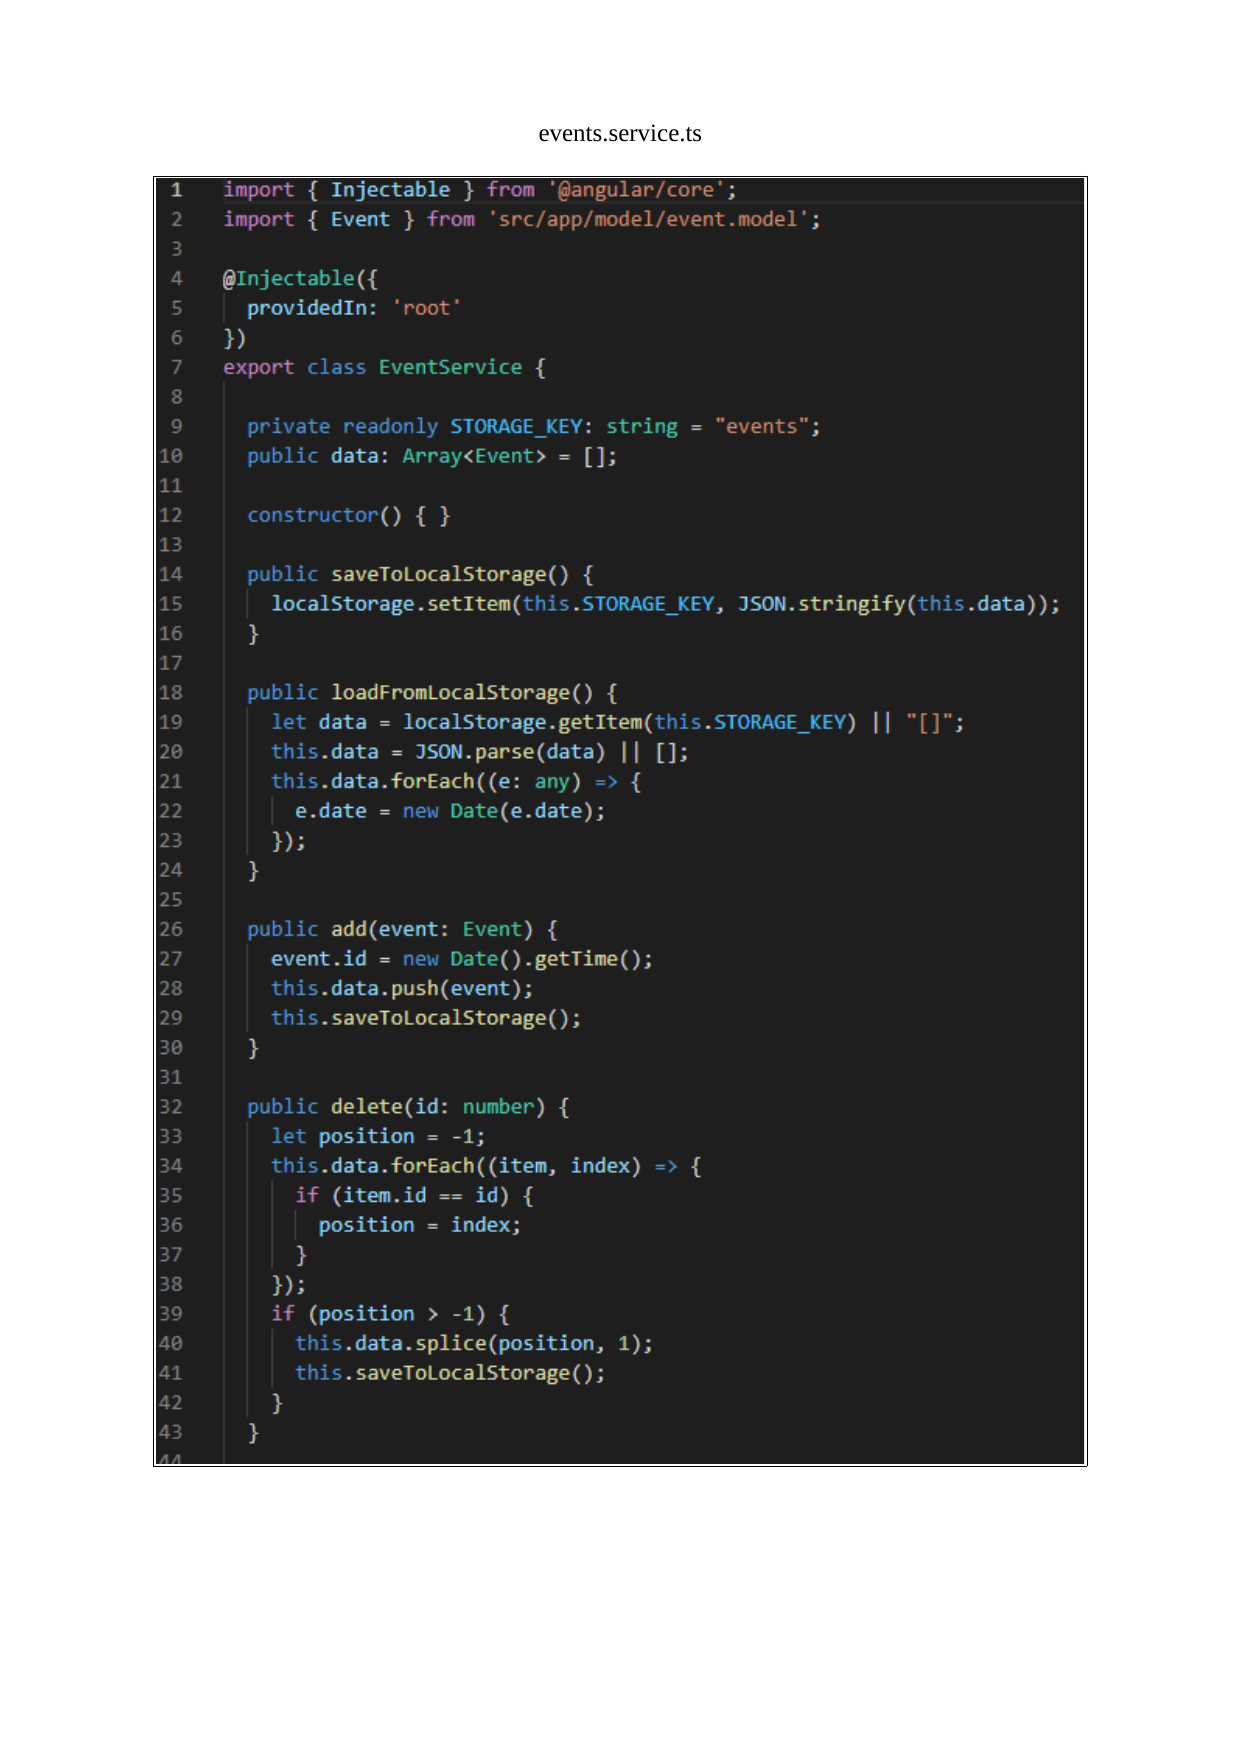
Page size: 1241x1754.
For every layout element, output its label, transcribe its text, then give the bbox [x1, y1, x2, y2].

text events.service.ts [118, 118, 1122, 147]
picture [156, 178, 1085, 1464]
